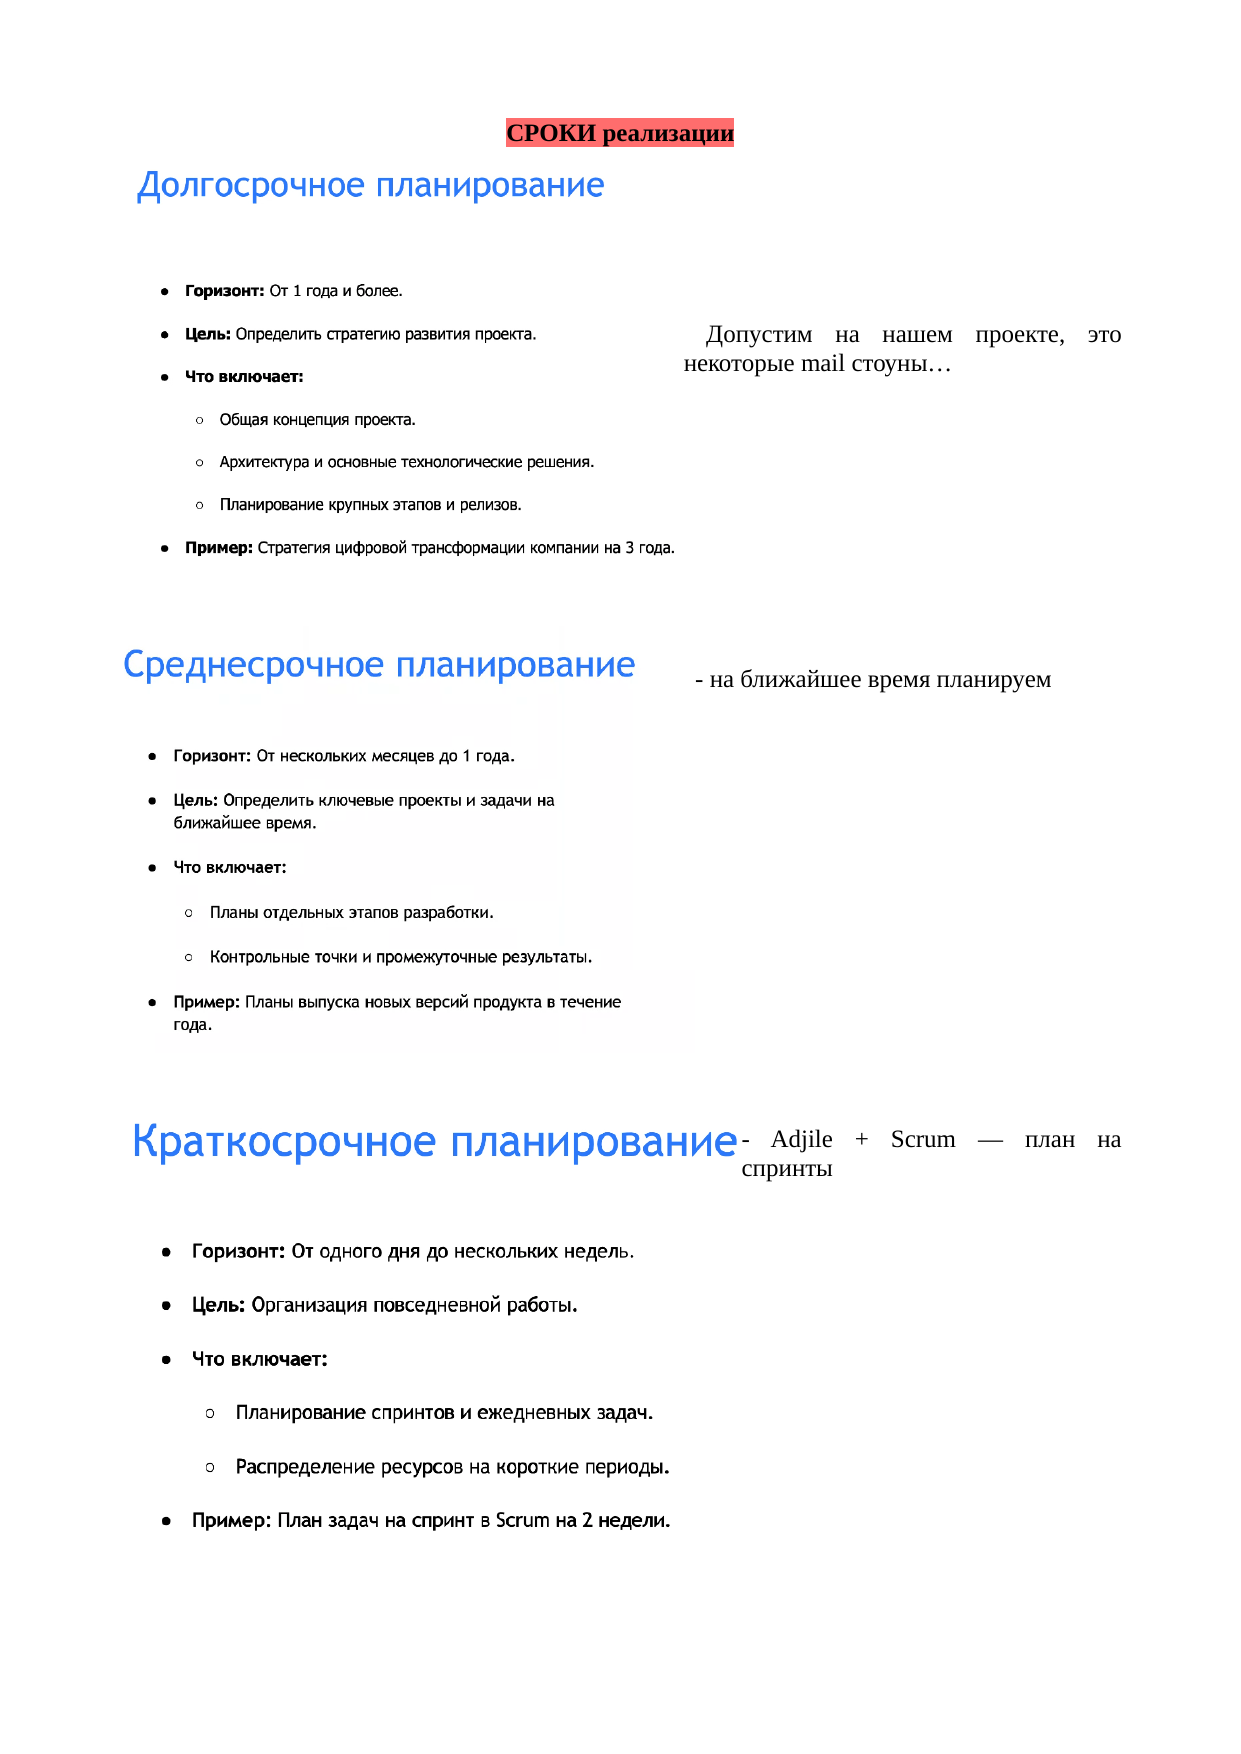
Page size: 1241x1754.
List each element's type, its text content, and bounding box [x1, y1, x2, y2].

picture [117, 626, 696, 1053]
picture [124, 1095, 742, 1552]
text СРОКИ реализации [118, 118, 1122, 147]
text Допустим на нашем проекте, это некоторые mail стоуны… [684, 319, 1122, 377]
text - на ближайшее время планируем [696, 664, 1122, 693]
picture [131, 162, 684, 570]
text - Adjile + Scrum — план на спринты [742, 1124, 1122, 1182]
